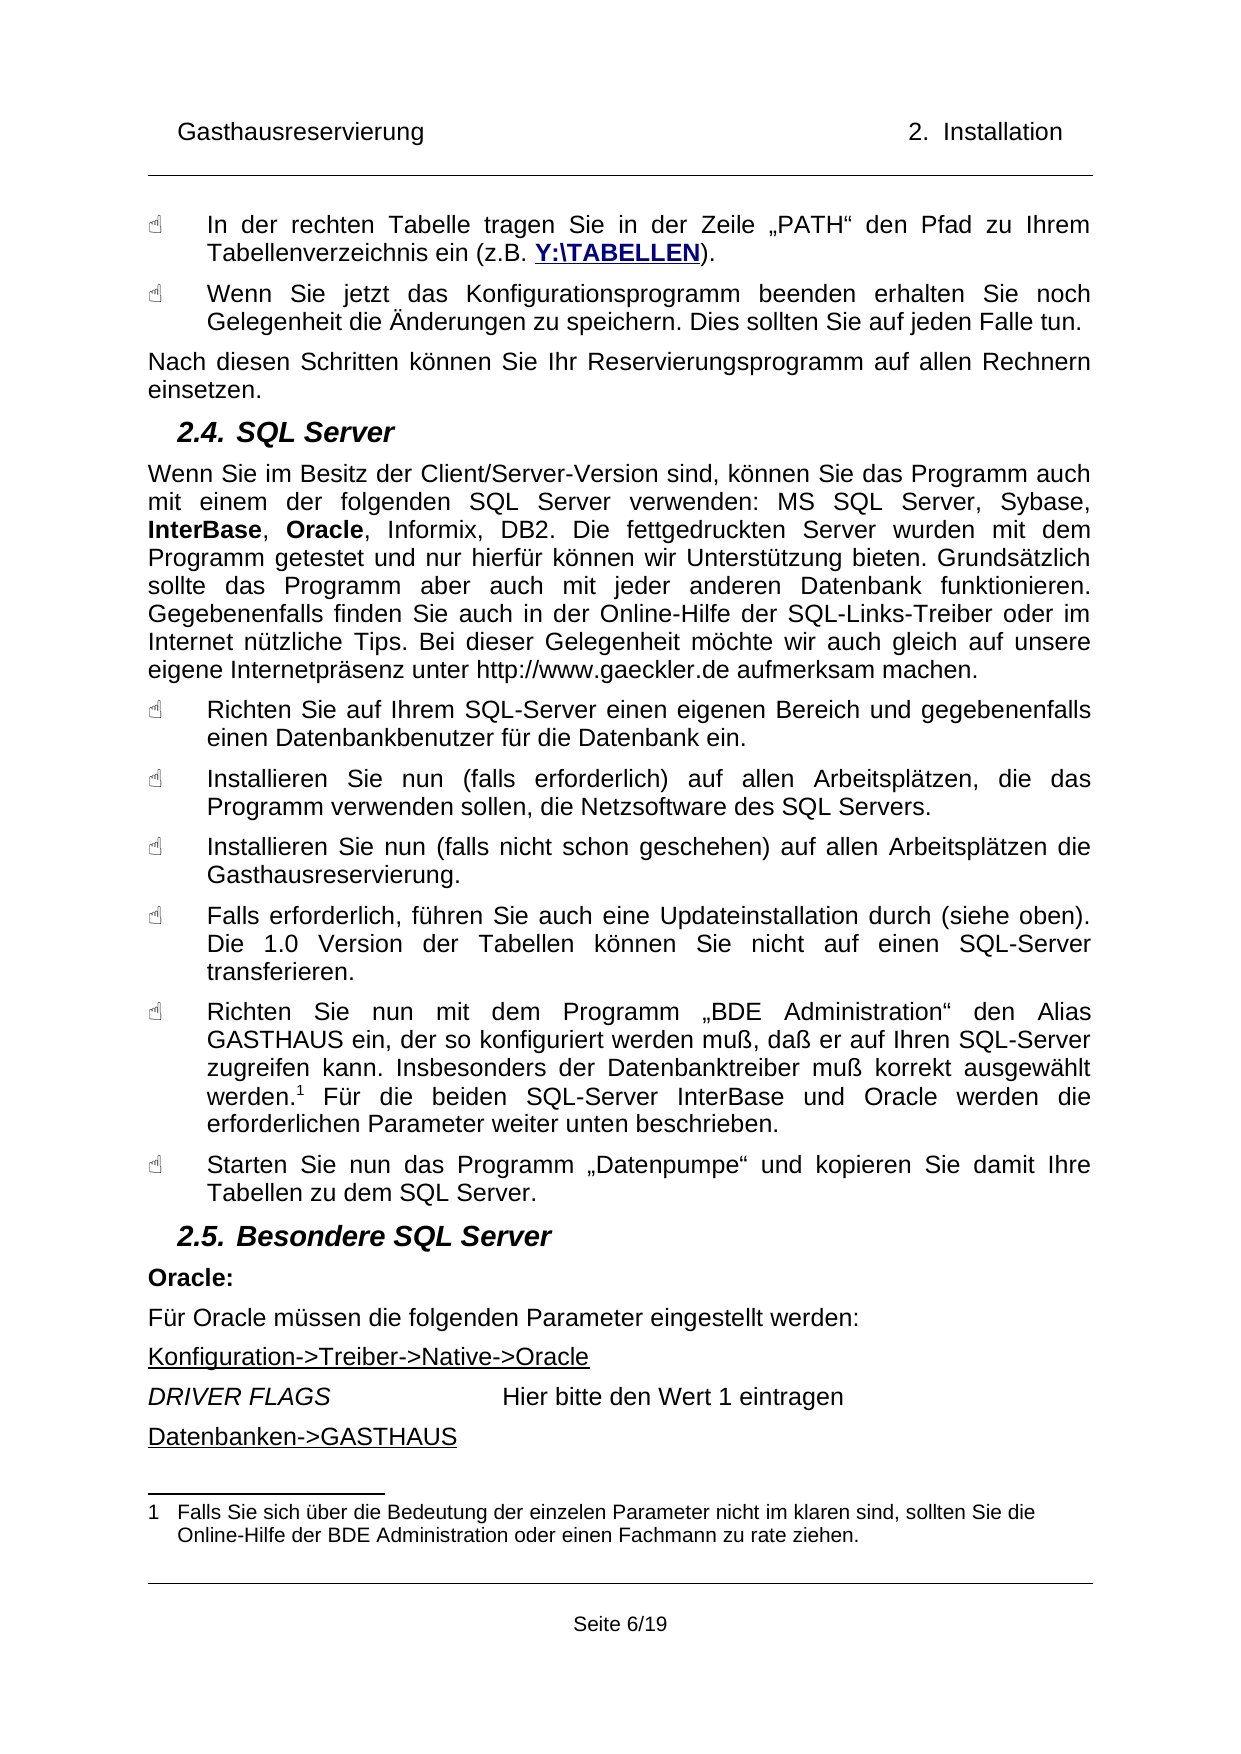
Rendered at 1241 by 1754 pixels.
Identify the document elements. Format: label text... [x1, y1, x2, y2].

text Datenbanken->GASTHAUS [148, 1423, 1093, 1451]
text Für Oracle müssen die folgenden Parameter eingestellt werden: [148, 1303, 1093, 1332]
list Richten Sie nun mit dem Programm „BDE Administration“ den Alias GASTHAUS ein, der so konfiguriert werden muß, daß er auf Ihren SQL-Server zugreifen kann. Insbesonders der Datenbanktreiber muß korrekt ausgewählt werden. Für die beiden SQL-Server InterBase und Oracle werden die erforderlichen Parameter weiter unten beschrieben. [148, 998, 1093, 1138]
list Falls Sie sich über die Bedeutung der einzelen Parameter nicht im klaren sind, sollten Sie die Online-Hilfe der BDE Administration oder einen Fachmann zu rate ziehen. [148, 1500, 1093, 1547]
text Wenn Sie im Besitz der Client/Server-Version sind, können Sie das Programm auch mit einem der folgenden SQL Server verwenden: MS SQL Server, Sybase, InterBase, Oracle, Informix, DB2. Die fettgedruckten Server wurden mit dem Programm getestet und nur hierfür können wir Unterstützung bieten. Grundsätzlich sollte das Programm aber auch mit jeder anderen Datenbank funktionieren. Gegebenenfalls finden Sie auch in der Online-Hilfe der SQL-Links-Treiber oder im Internet nützliche Tips. Bei dieser Gelegenheit möchte wir auch gleich auf unsere eigene Internetpräsenz unter http://www.gaeckler.de aufmerksam machen. [148, 460, 1093, 684]
text Oracle: [148, 1264, 1093, 1292]
text Konfiguration->Treiber->Native->Oracle [148, 1343, 1093, 1371]
list Installieren Sie nun (falls nicht schon geschehen) auf allen Arbeitsplätzen die Gasthausreservierung. [148, 833, 1093, 889]
list Falls erforderlich, führen Sie auch eine Updateinstallation durch (siehe oben). Die 1.0 Version der Tabellen können Sie nicht auf einen SQL-Server transferieren. [148, 902, 1093, 986]
list Richten Sie auf Ihrem SQL-Server einen eigenen Bereich und gegebenenfalls einen Datenbankbenutzer für die Datenbank ein. [148, 696, 1093, 752]
list Wenn Sie jetzt das Konfigurationsprogramm beenden erhalten Sie noch Gelegenheit die Änderungen zu speichern. Dies sollten Sie auf jeden Falle tun. [148, 279, 1093, 336]
list In der rechten Tabelle tragen Sie in der Zeile „PATH“ den Pfad zu Ihrem Tabellenverzeichnis ein (z.B. Y:\TABELLEN). [148, 211, 1093, 267]
list Starten Sie nun das Programm „Datenpumpe“ und kopieren Sie damit Ihre Tabellen zu dem SQL Server. [148, 1151, 1093, 1207]
subtitle Besondere SQL Server [177, 1219, 1093, 1252]
text DRIVER FLAGS Hier bitte den Wert 1 eintragen [148, 1383, 1093, 1411]
list Installieren Sie nun (falls erforderlich) auf allen Arbeitsplätzen, die das Programm verwenden sollen, die Netzsoftware des SQL Servers. [148, 765, 1093, 821]
text Nach diesen Schritten können Sie Ihr Reservierungsprogramm auf allen Rechnern einsetzen. [148, 348, 1093, 404]
subtitle SQL Server [177, 416, 1093, 448]
